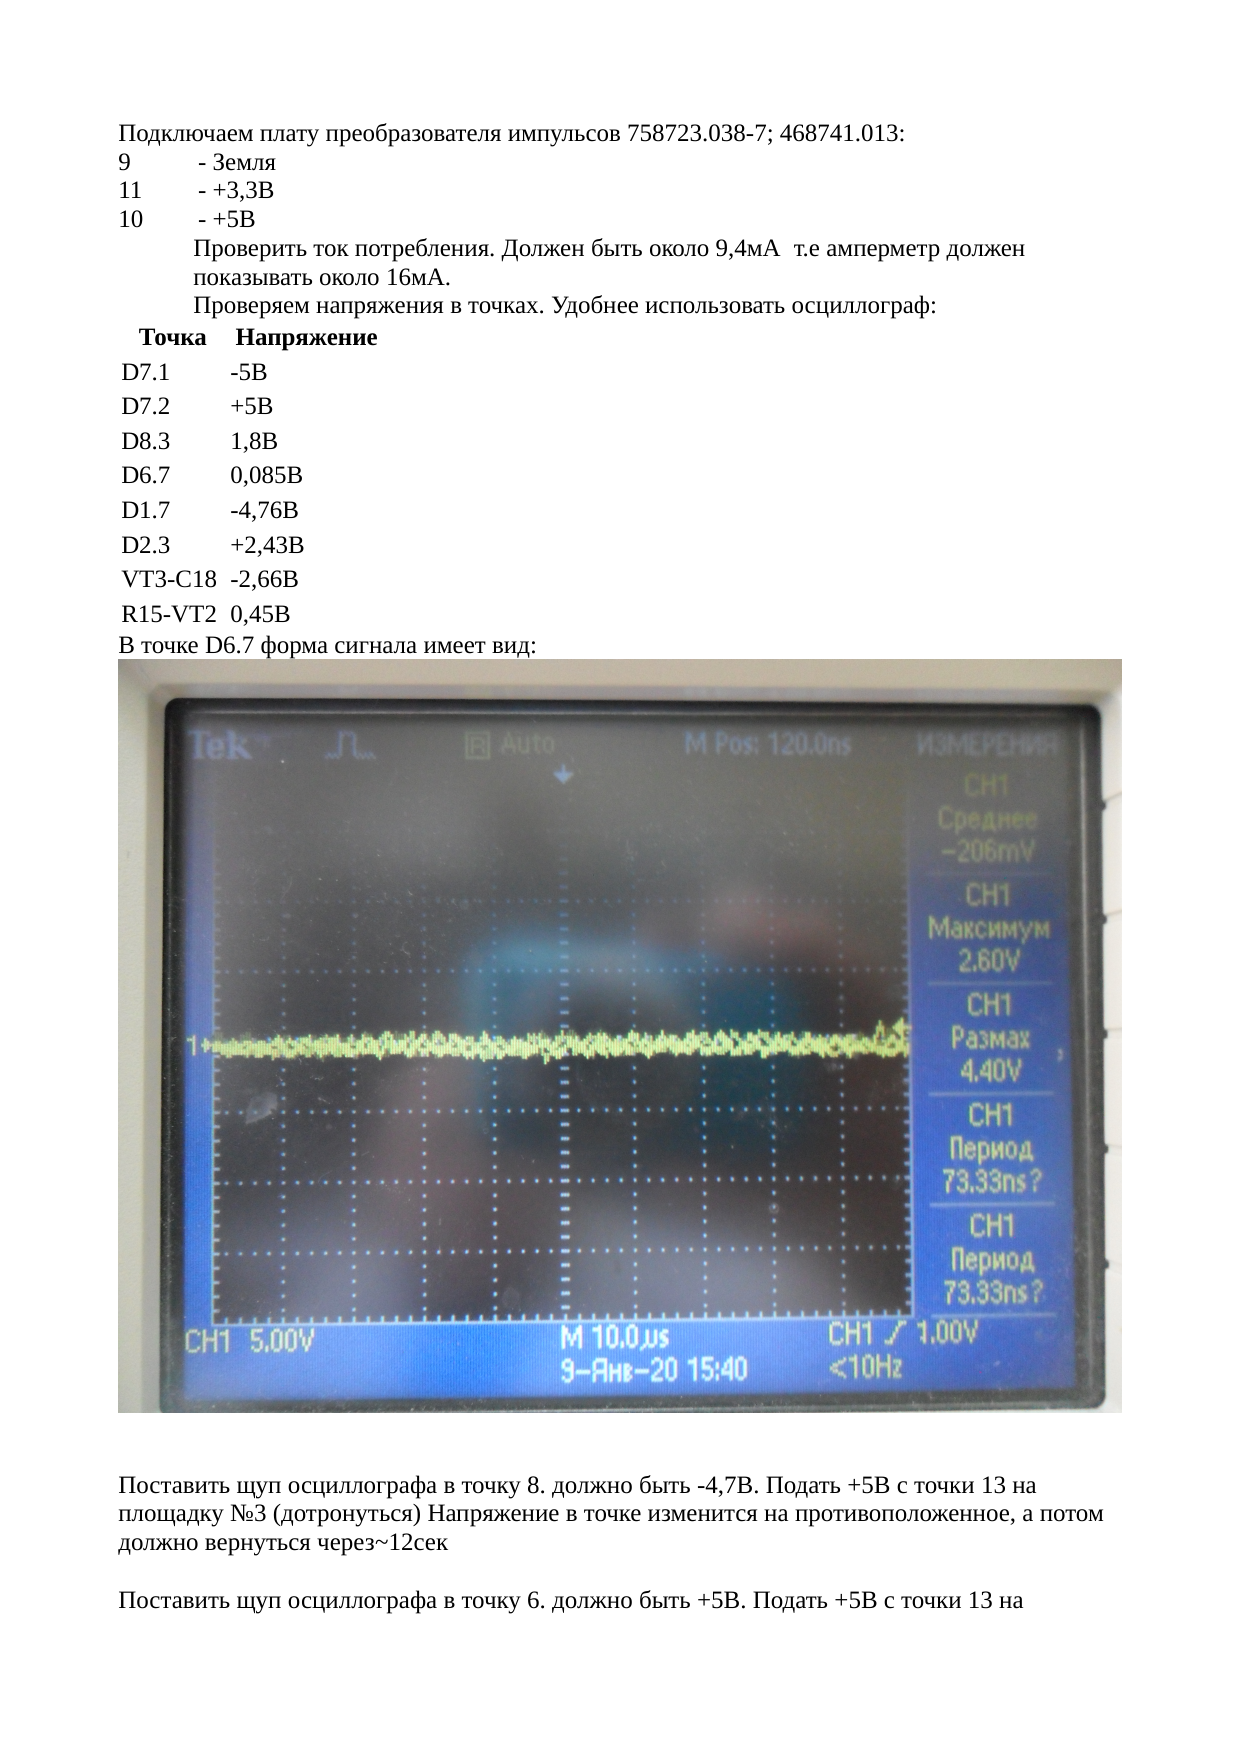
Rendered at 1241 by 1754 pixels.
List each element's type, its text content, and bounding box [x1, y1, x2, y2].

table_cell -4,76В [227, 492, 386, 527]
picture [118, 659, 1122, 1413]
table_header Точка [118, 319, 227, 354]
table_cell D7.2 [118, 389, 227, 423]
table_cell D7.1 [118, 354, 227, 388]
table_header Напряжение [227, 319, 386, 354]
table_cell +2,43В [227, 527, 386, 561]
table_cell +5В [227, 389, 386, 423]
table_cell 0,45В [227, 596, 386, 631]
text Подключаем плату преобразователя импульсов 758723.038-7; 468741.013: [118, 118, 1122, 147]
text 11 - +3,3В [118, 176, 1122, 204]
table_cell -5В [227, 354, 386, 388]
text 10 - +5В [118, 204, 1122, 233]
table_cell D2.3 [118, 527, 227, 561]
table_cell VT3-C18 [118, 561, 227, 596]
text В точке D6.7 форма сигнала имеет вид: [118, 631, 1122, 659]
table_cell D6.7 [118, 458, 227, 492]
table_cell D8.3 [118, 423, 227, 458]
table_cell D1.7 [118, 492, 227, 527]
text Поставить щуп осциллографа в точку 6. должно быть +5В. Подать +5В с точки 13 на [118, 1585, 1122, 1613]
table_cell 1,8В [227, 423, 386, 458]
list Проверить ток потребления. Должен быть около 9,4мА т.е амперметр должен показывать около 16мА. [164, 233, 1122, 291]
table_cell R15-VT2 [118, 596, 227, 631]
text Поставить щуп осциллографа в точку 8. должно быть -4,7В. Подать +5В с точки 13 на площадку №3 (дотронуться) Напряжение в точке изменится на противоположенное, а потом должно вернуться через~12сек [118, 1470, 1122, 1556]
text 9 - Земля [118, 147, 1122, 176]
table_cell 0,085В [227, 458, 386, 492]
table_cell -2,66В [227, 561, 386, 596]
list Проверяем напряжения в точках. Удобнее использовать осциллограф: [164, 291, 1122, 319]
